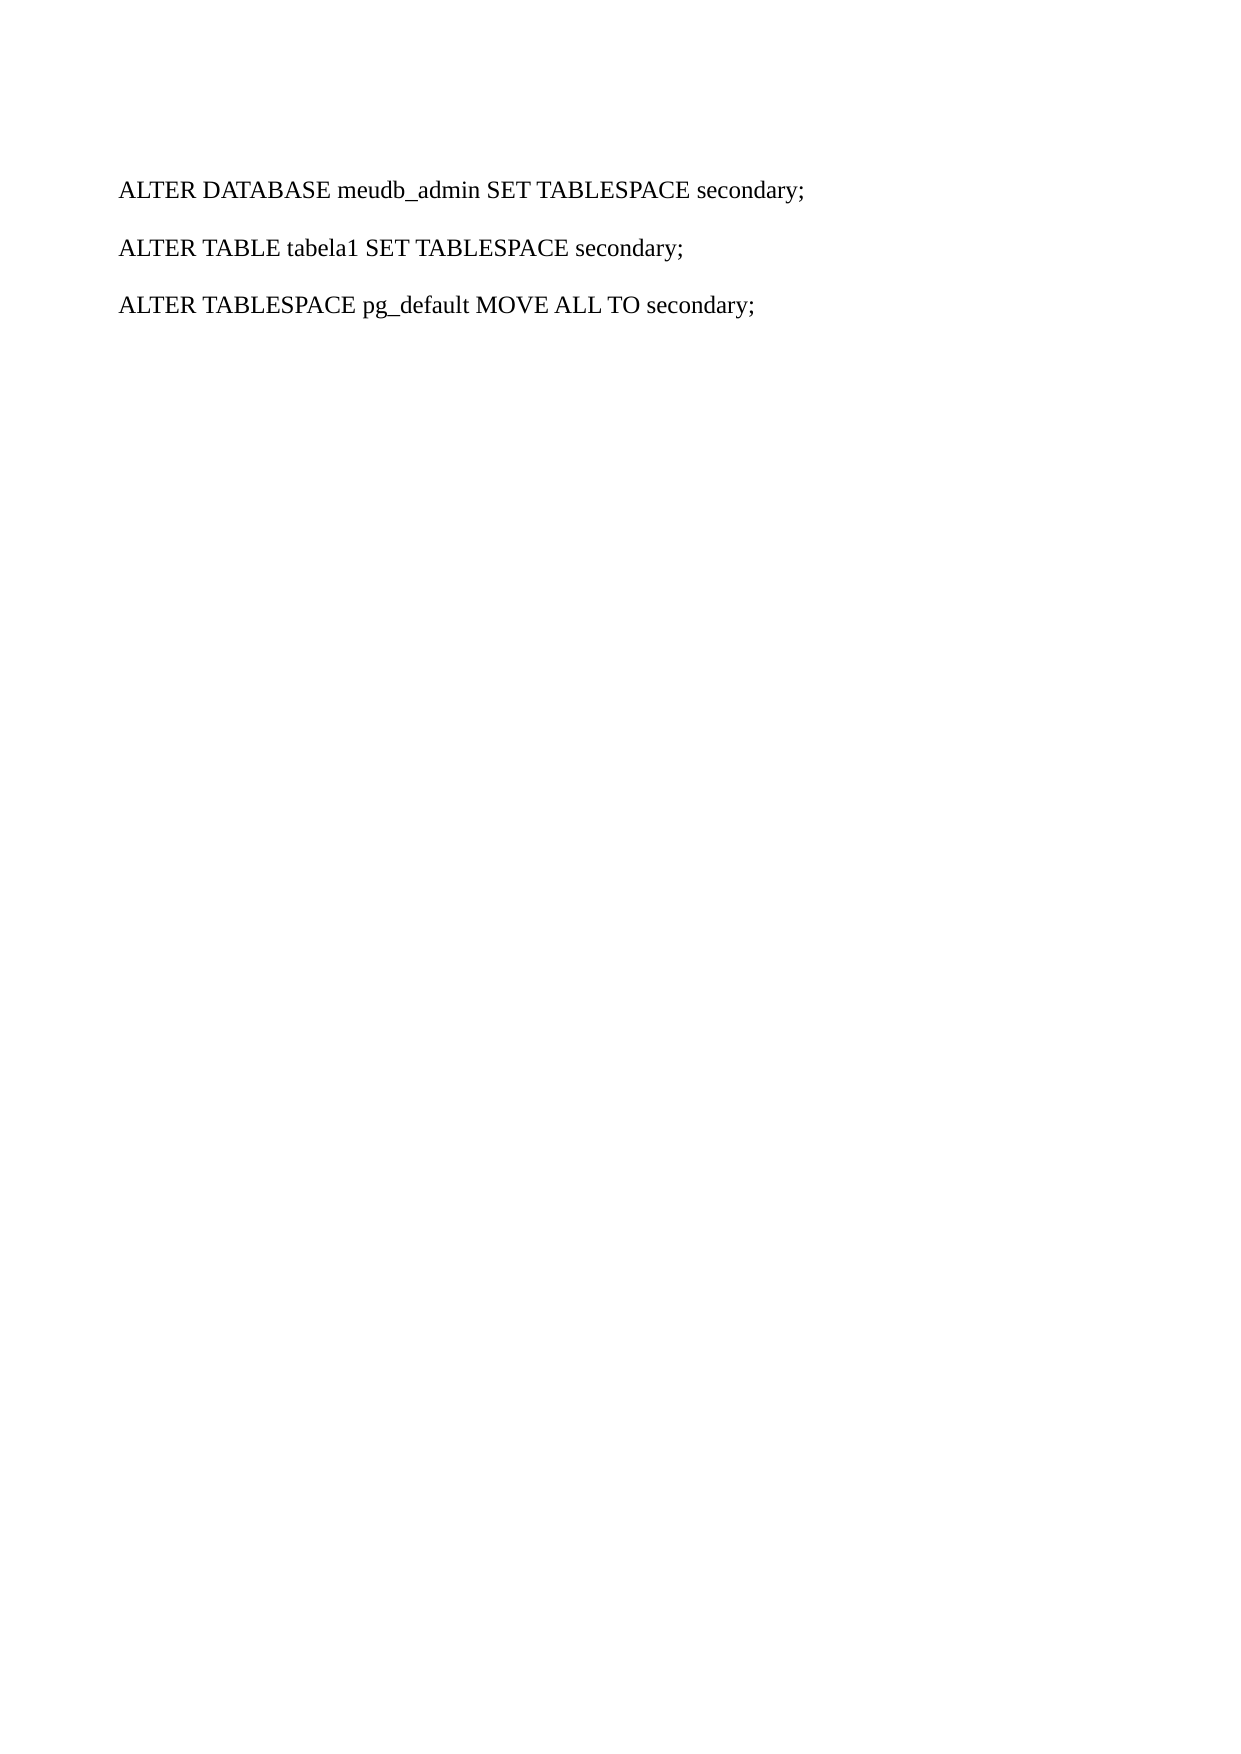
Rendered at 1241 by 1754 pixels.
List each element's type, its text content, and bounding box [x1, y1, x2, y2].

text ALTER DATABASE meudb_admin SET TABLESPACE secondary; [118, 176, 1122, 204]
text ALTER TABLE tabela1 SET TABLESPACE secondary; [118, 233, 1122, 262]
text ALTER TABLESPACE pg_default MOVE ALL TO secondary; [118, 291, 1122, 319]
